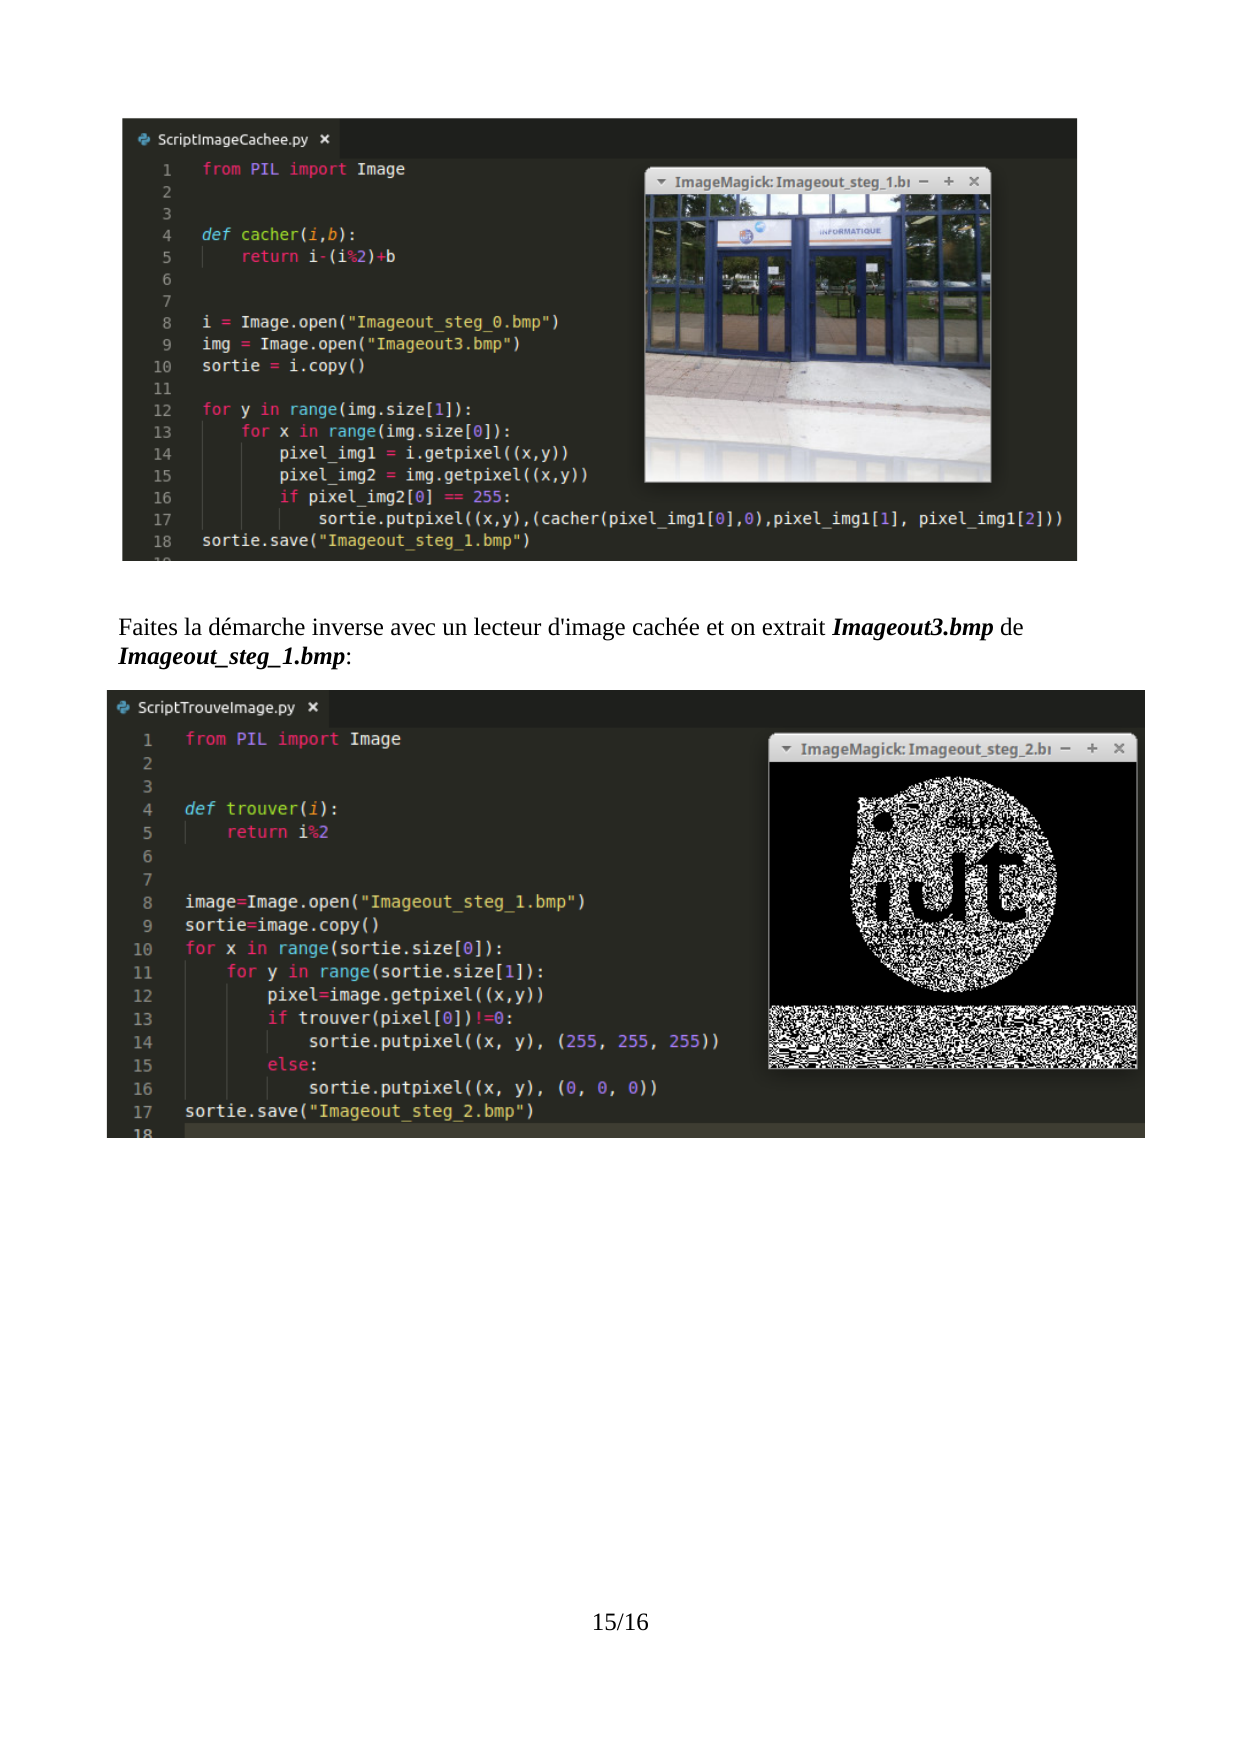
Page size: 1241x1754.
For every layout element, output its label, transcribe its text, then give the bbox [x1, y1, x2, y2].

picture [122, 117, 1078, 561]
text Faites la démarche inverse avec un lecteur d'image cachée et on extrait Imageout3.bmp de Imageout_steg_1.bmp: [118, 612, 1122, 669]
picture [106, 690, 1145, 1138]
